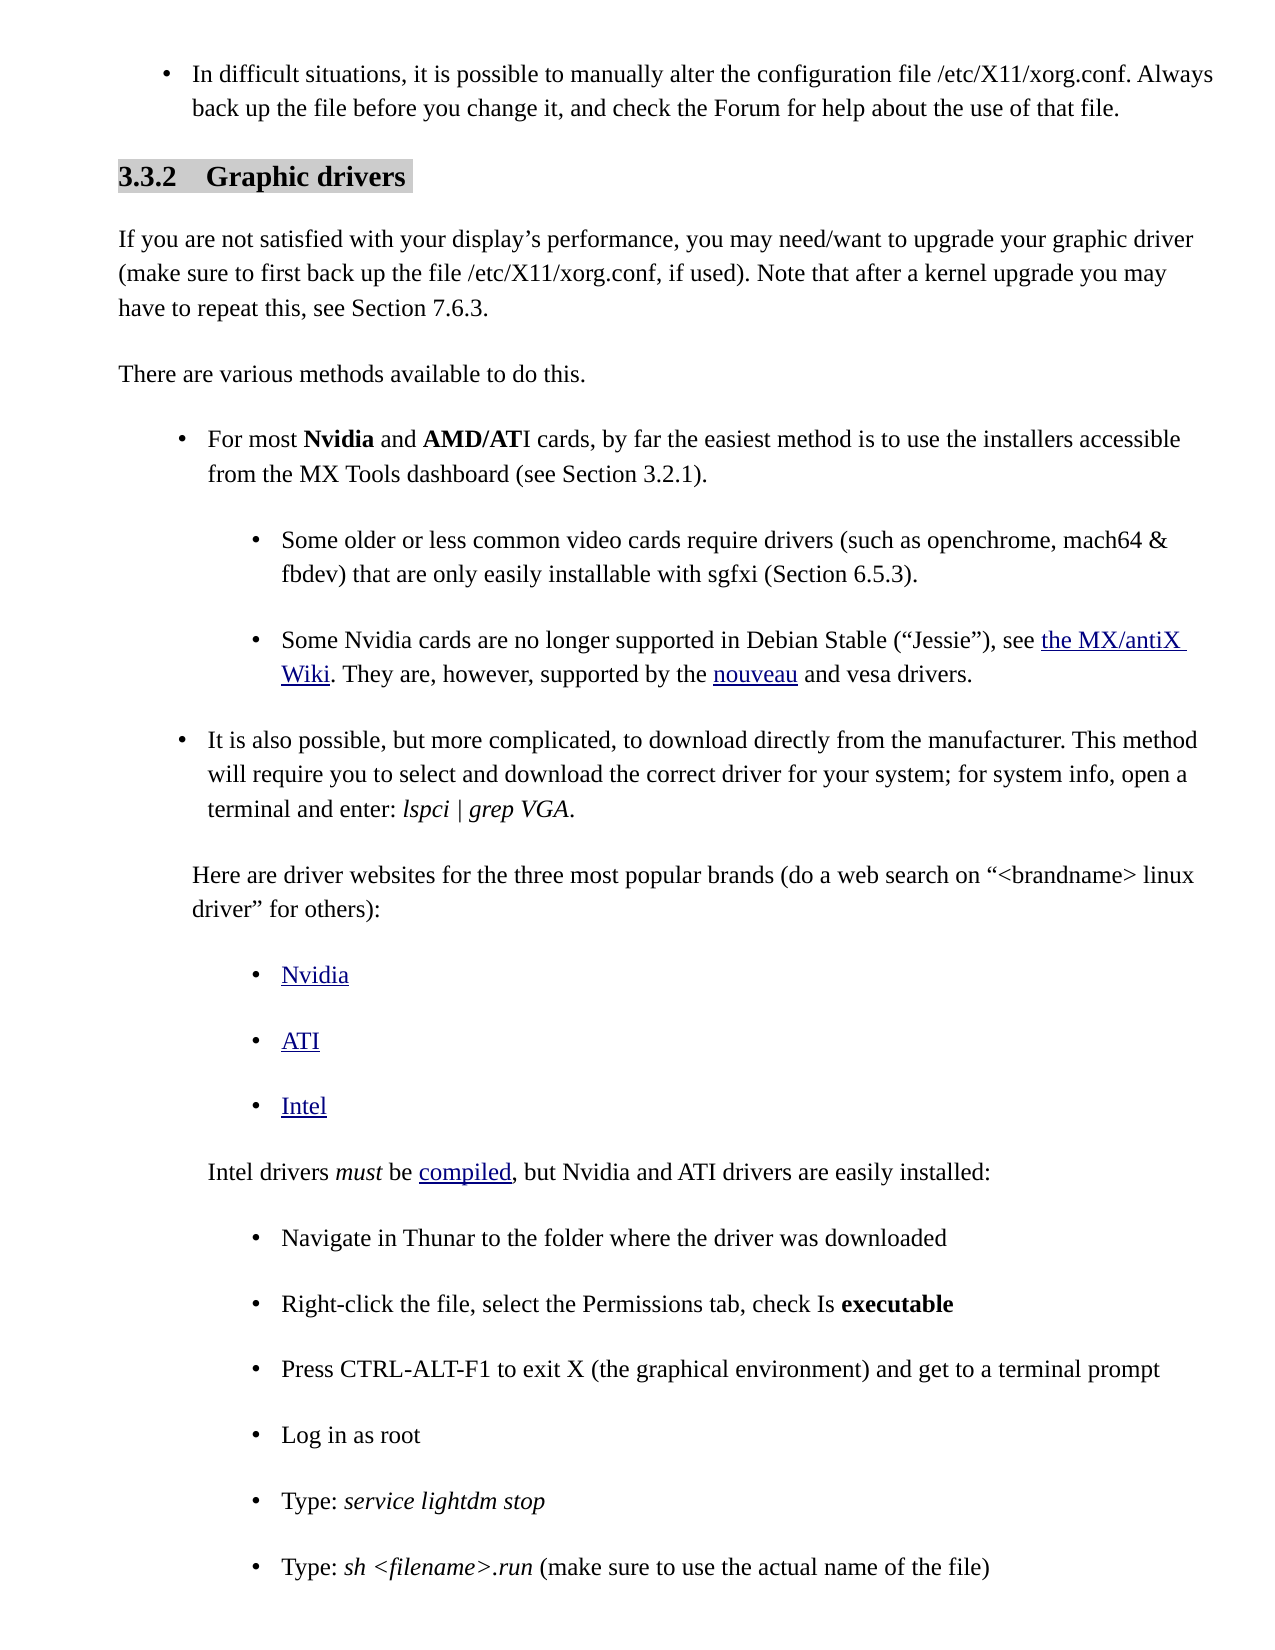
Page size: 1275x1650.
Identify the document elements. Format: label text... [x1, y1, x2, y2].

list For most Nvidia and AMD/ATI cards, by far the easiest method is to use the installers accessible from the MX Tools dashboard (see Section 3.2.1). [178, 424, 1200, 488]
list Type: service lightdm stop [252, 1486, 1200, 1514]
list Intel [252, 1091, 1200, 1120]
text If you are not satisfied with your display’s performance, you may need/want to upgrade your graphic driver (make sure to first back up the file /etc/X11/xorg.conf, if used). Note that after a kernel upgrade you may have to repeat this, see Section 7.6.3. [118, 224, 1216, 322]
list Some older or less common video cards require drivers (such as openchrome, mach64 & fbdev) that are only easily installable with sgfxi (Section 6.5.3). [252, 525, 1200, 588]
text There are various methods available to do this. [118, 359, 1216, 387]
list Here are driver websites for the three most popular brands (do a web search on “<brandname> linux driver” for others): [162, 860, 1216, 923]
list Right-click the file, select the Permissions tab, check Is executable [252, 1289, 1200, 1317]
list ATI [252, 1026, 1200, 1054]
list Press CTRL-ALT-F1 to exit X (the graphical environment) and get to a terminal prompt [252, 1354, 1200, 1383]
subtitle 3.3.2 Graphic drivers [413, 159, 1216, 193]
list It is also possible, but more complicated, to download directly from the manufacturer. This method will require you to select and download the correct driver for your system; for system info, open a terminal and enter: lspci | grep VGA. [178, 725, 1200, 823]
list Nvidia [252, 960, 1200, 989]
list Type: sh <filename>.run (make sure to use the actual name of the file) [252, 1552, 1200, 1580]
list Some Nvidia cards are no longer supported in Debian Stable (“Jessie”), see the MX/antiX Wiki. They are, however, supported by the nouveau and vesa drivers. [252, 625, 1200, 688]
list Log in as root [252, 1420, 1200, 1449]
list Intel drivers must be compiled, but Nvidia and ATI drivers are easily installed: [178, 1157, 1200, 1186]
list In difficult situations, it is possible to manually alter the configuration file /etc/X11/xorg.conf. Always back up the file before you change it, and check the Forum for help about the use of that file. [162, 59, 1216, 122]
list Navigate in Thunar to the folder where the driver was downloaded [252, 1223, 1200, 1252]
